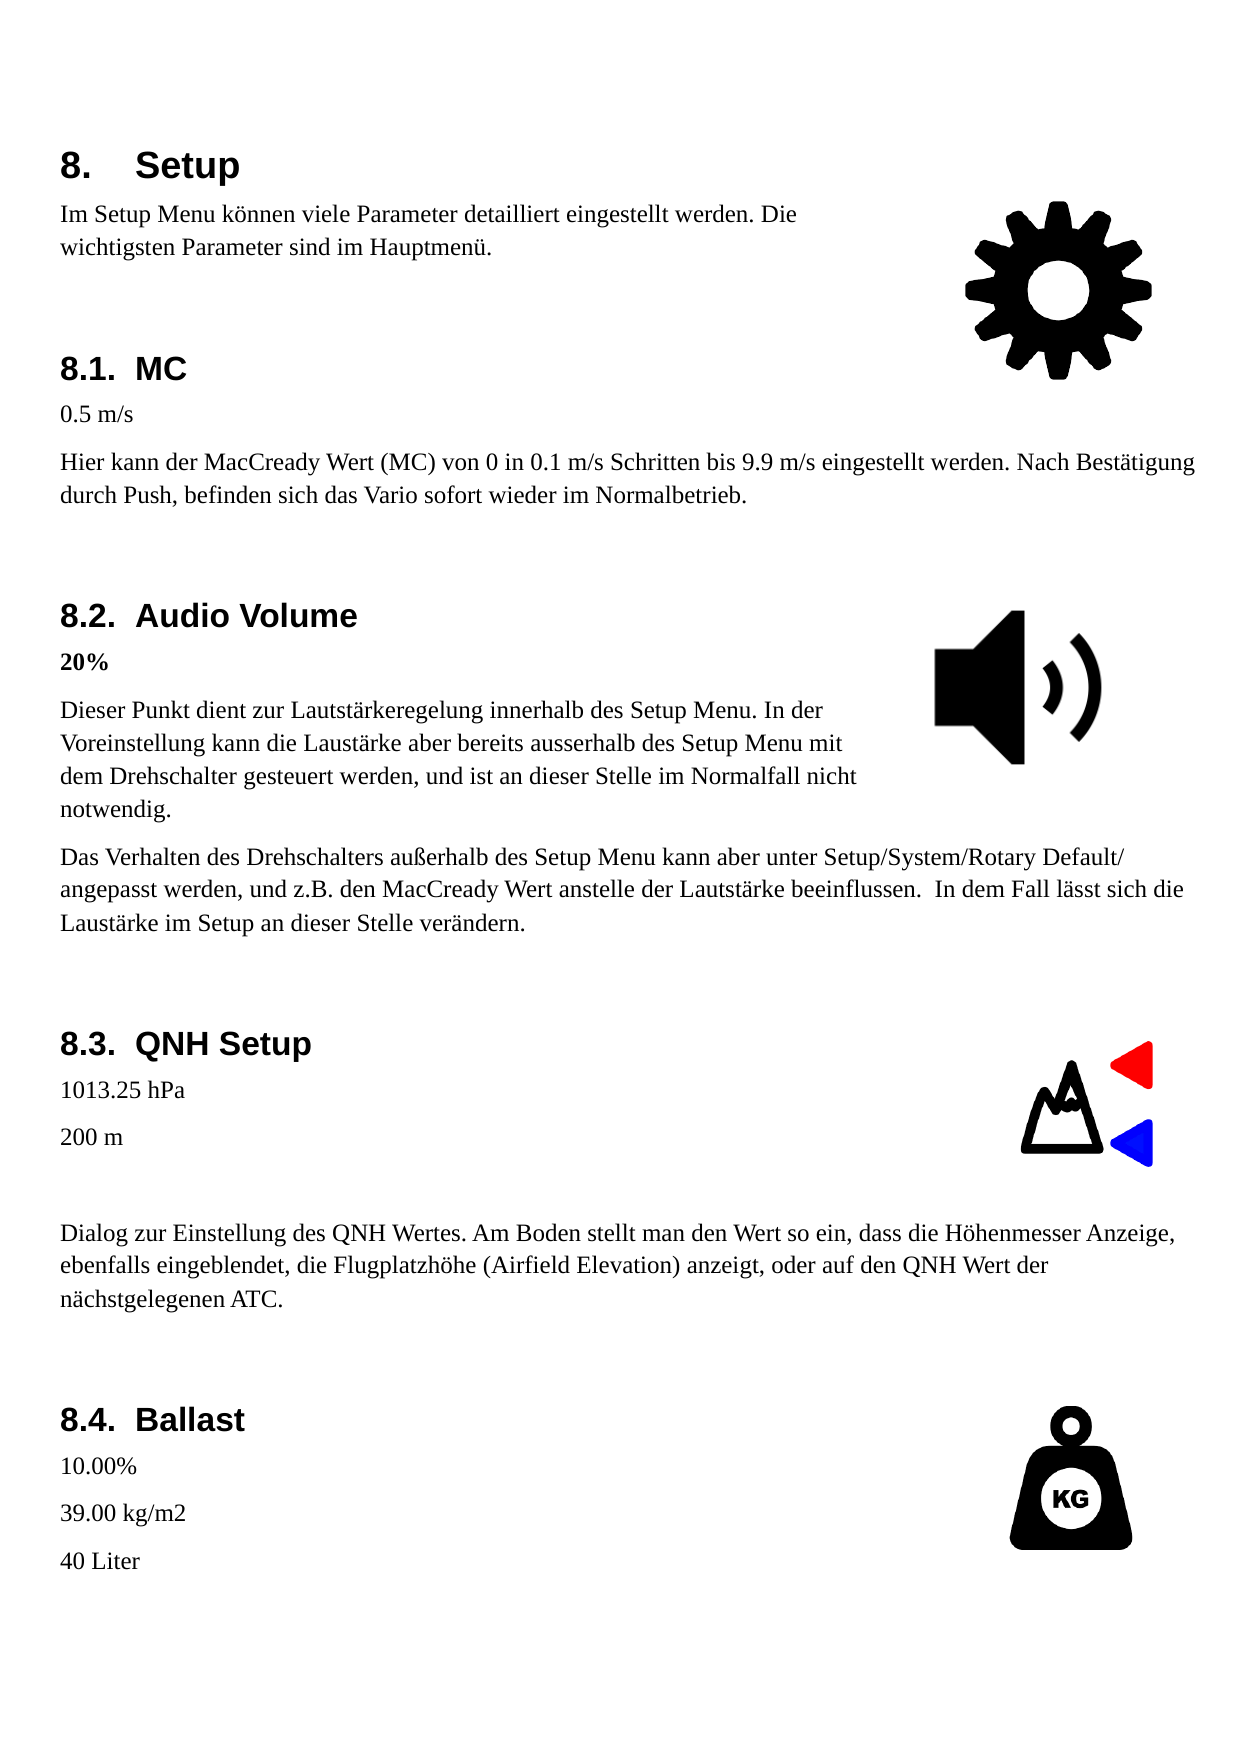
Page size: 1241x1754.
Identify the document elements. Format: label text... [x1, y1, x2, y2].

text 0.5 m/s [60, 399, 1207, 428]
picture [963, 199, 1153, 381]
subtitle Ballast [60, 1400, 1207, 1438]
text 20% [60, 647, 922, 676]
text Dieser Punkt dient zur Lautstärkeregelung innerhalb des Setup Menu. In der Voreinstellung kann die Laustärke aber bereits ausserhalb des Setup Menu mit dem Drehschalter gesteuert werden, und ist an dieser Stelle im Normalfall nicht notwendig. [60, 695, 1207, 823]
text [1153, 199, 1207, 261]
picture [1020, 1041, 1153, 1167]
subtitle QNH Setup [60, 1024, 1207, 1062]
text 39.00 kg/m2 [60, 1498, 1009, 1527]
text 10.00% [60, 1451, 1009, 1479]
text Dialog zur Einstellung des QNH Wertes. Am Boden stellt man den Wert so ein, dass die Höhenmesser Anzeige, ebenfalls eingeblendet, die Flugplatzhöhe (Airfield Elevation) anzeigt, oder auf den QNH Wert der nächstgelegenen ATC. [60, 1218, 1207, 1312]
text [1153, 1122, 1207, 1151]
picture [1009, 1406, 1133, 1550]
text 1013.25 hPa [60, 1075, 1020, 1103]
picture [922, 586, 1127, 790]
subtitle Audio Volume [60, 596, 922, 635]
text [1127, 647, 1207, 676]
subtitle MC [60, 348, 1207, 387]
text [1153, 1075, 1207, 1103]
text Hier kann der MacCready Wert (MC) von 0 in 0.1 m/s Schritten bis 9.9 m/s eingestellt werden. Nach Bestätigung durch Push, befinden sich das Vario sofort wieder im Normalbetrieb. [60, 447, 1207, 509]
text [1133, 1451, 1207, 1479]
subtitle [1127, 596, 1207, 635]
text 40 Liter [60, 1546, 1207, 1575]
subtitle Setup [60, 143, 1207, 187]
text [1133, 1498, 1207, 1527]
text Das Verhalten des Drehschalters außerhalb des Setup Menu kann aber unter Setup/System/Rotary Default/ angepasst werden, und z.B. den MacCready Wert anstelle der Lautstärke beeinflussen. In dem Fall lässt sich die Laustärke im Setup an dieser Stelle verändern. [60, 842, 1207, 936]
text Im Setup Menu können viele Parameter detailliert eingestellt werden. Die wichtigsten Parameter sind im Hauptmenü. [60, 199, 963, 261]
text 200 m [60, 1122, 1020, 1151]
